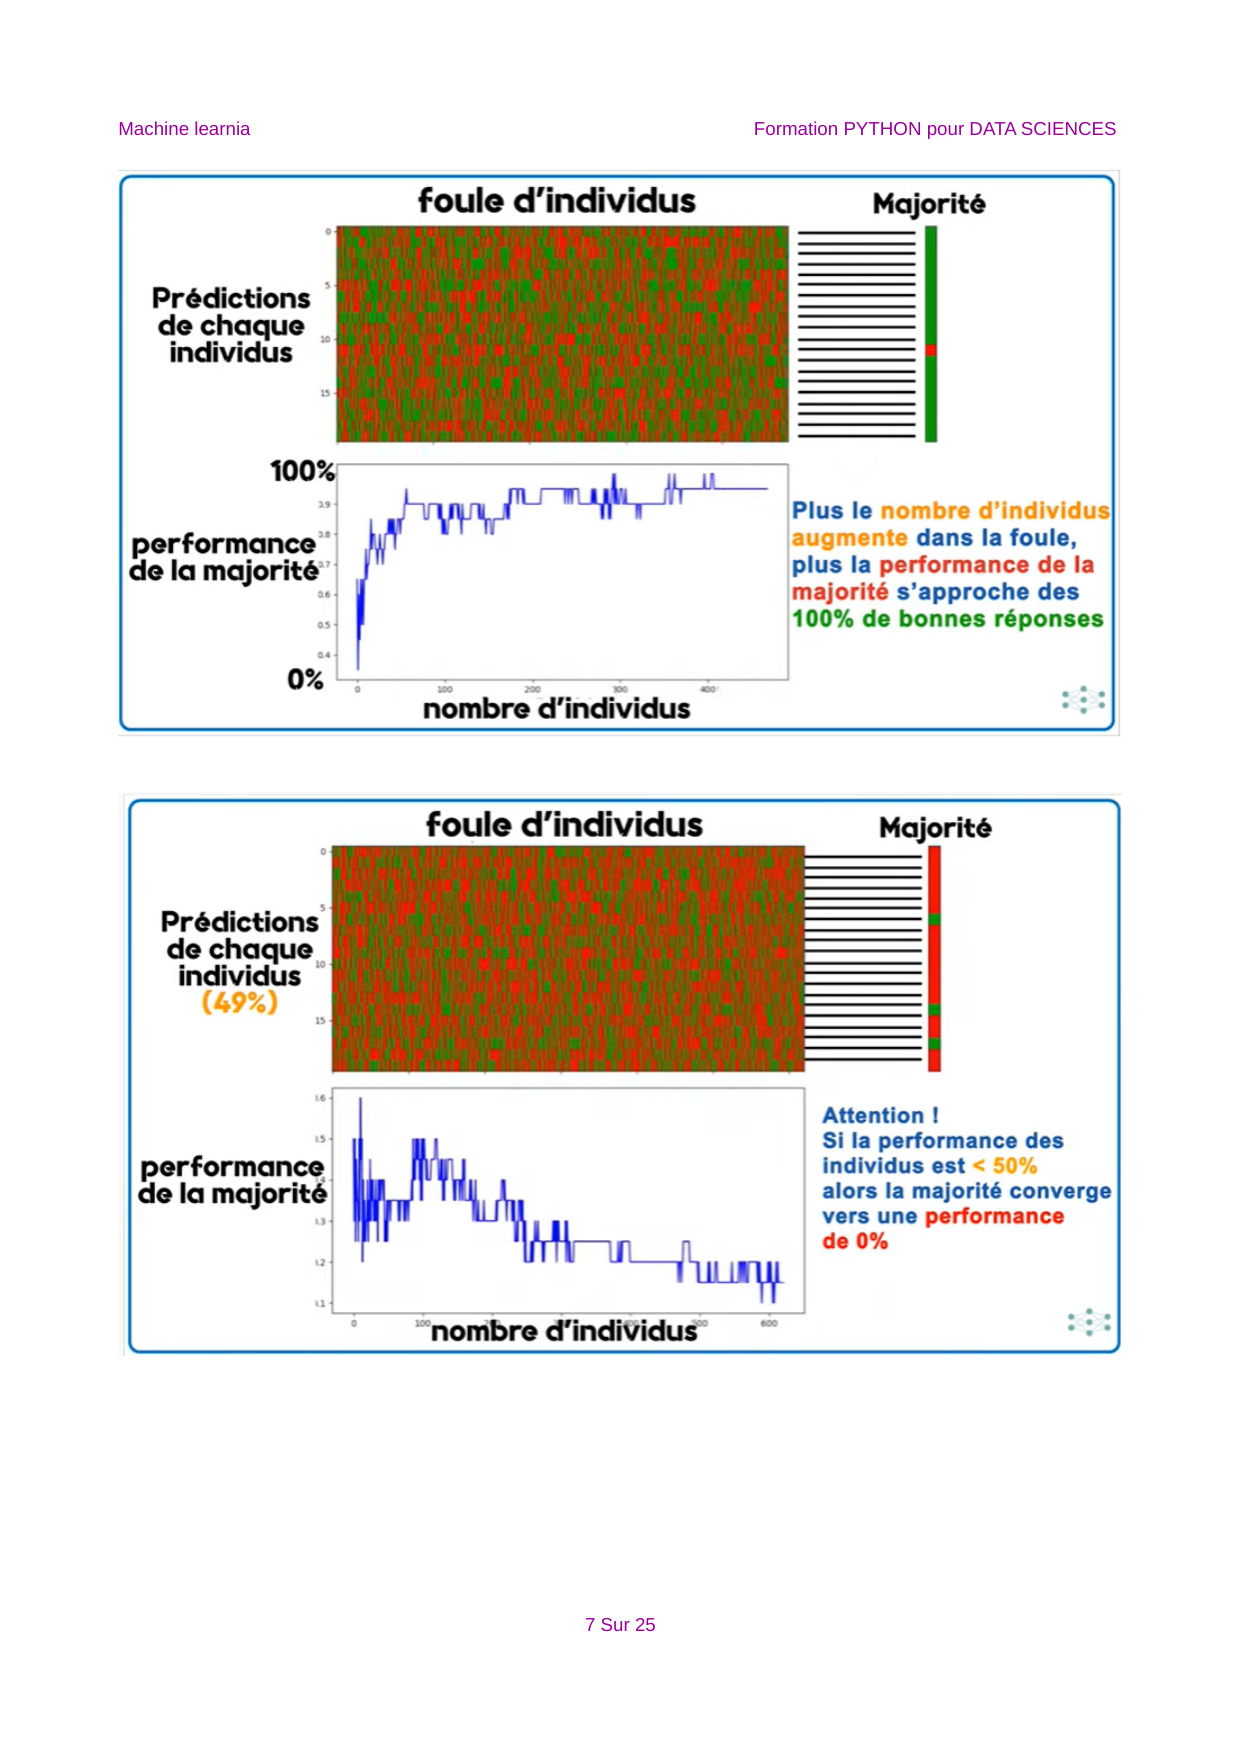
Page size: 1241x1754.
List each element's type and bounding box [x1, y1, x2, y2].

picture [118, 169, 1122, 737]
picture [118, 792, 1122, 1356]
